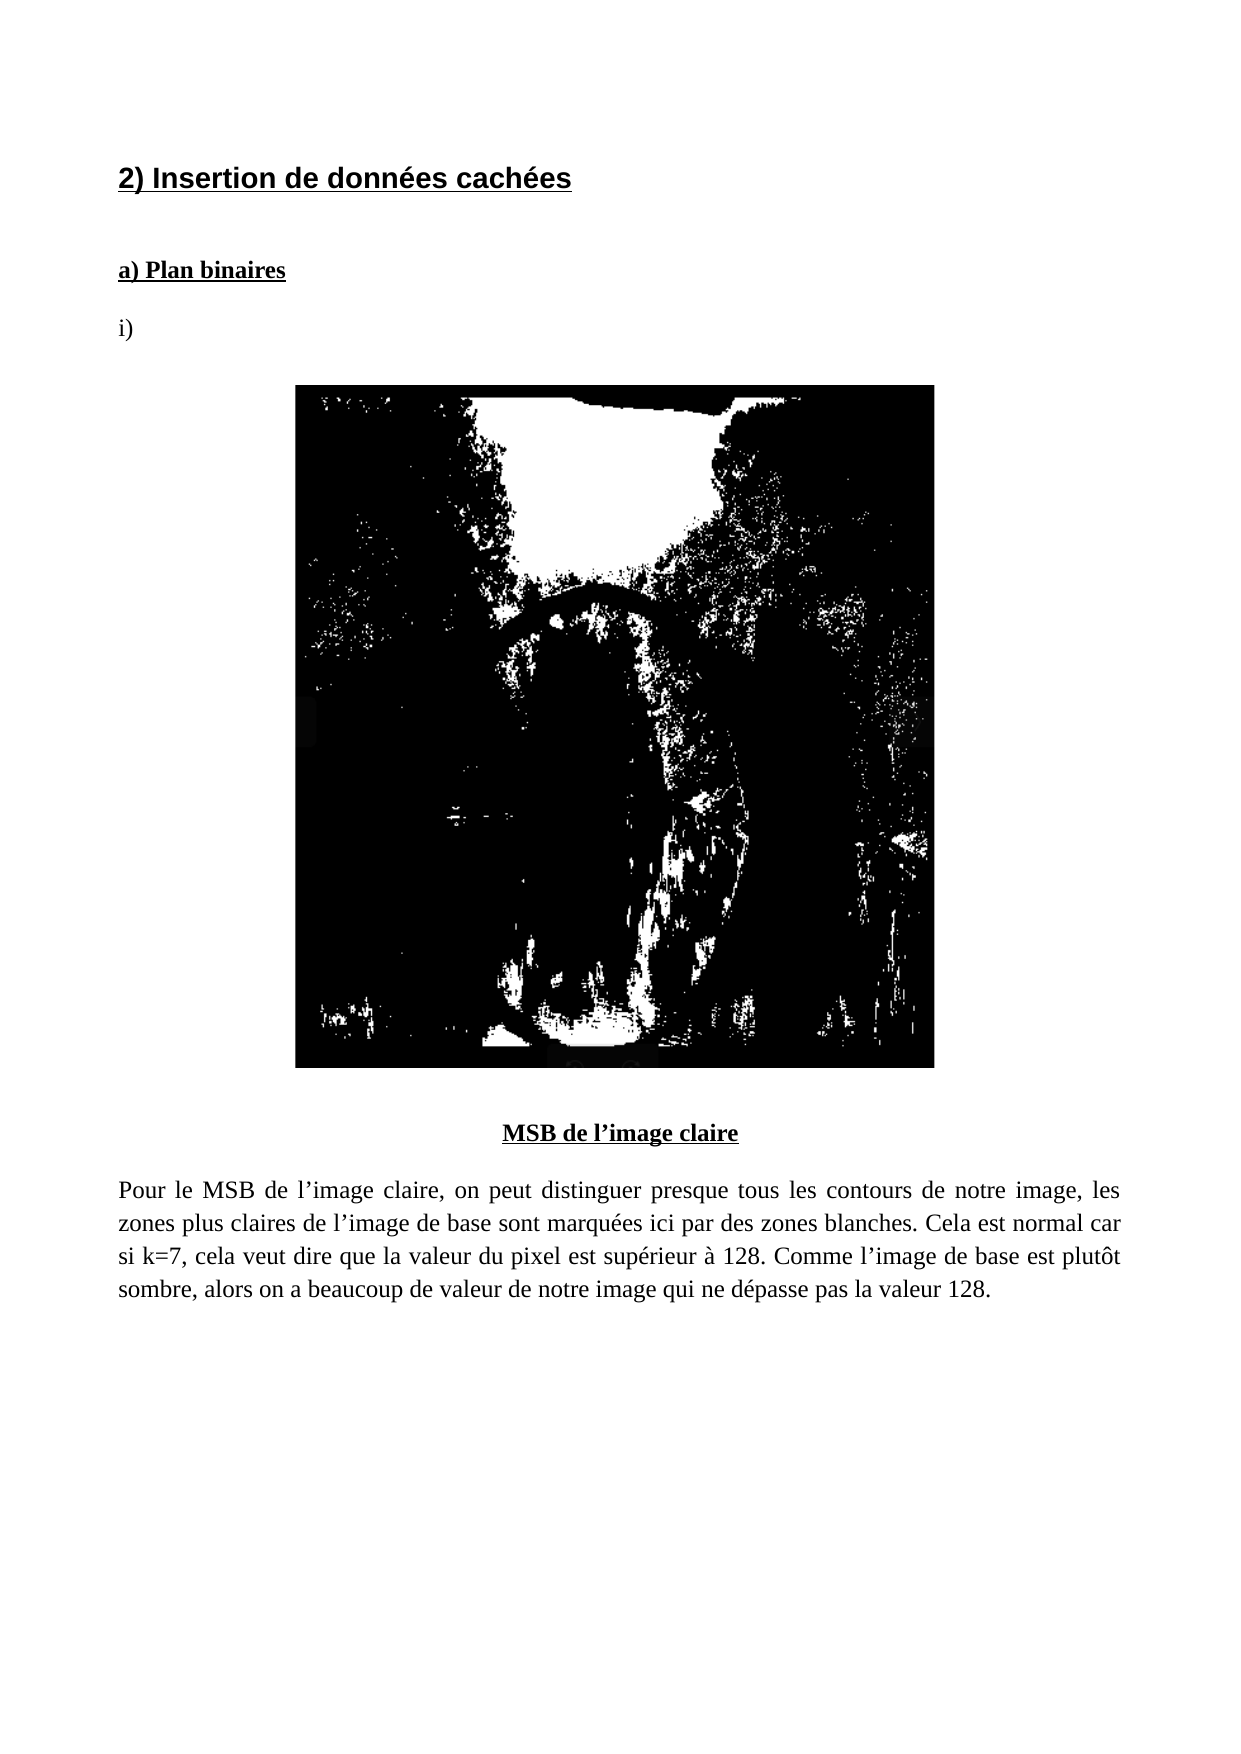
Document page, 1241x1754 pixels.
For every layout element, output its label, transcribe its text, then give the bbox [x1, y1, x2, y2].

text Pour le MSB de l’image claire, on peut distinguer presque tous les contours de notre image, les zones plus claires de l’image de base sont marquées ici par des zones blanches. Cela est normal car si k=7, cela veut dire que la valeur du pixel est supérieur à 128. Comme l’image de base est plutôt sombre, alors on a beaucoup de valeur de notre image qui ne dépasse pas la valeur 128. [118, 1175, 1122, 1303]
subtitle 2) Insertion de données cachées [118, 161, 1122, 195]
text i) [118, 313, 1122, 342]
picture [295, 385, 935, 1068]
text MSB de l’image claire [118, 1118, 1122, 1147]
text a) Plan binaires [118, 255, 1122, 284]
